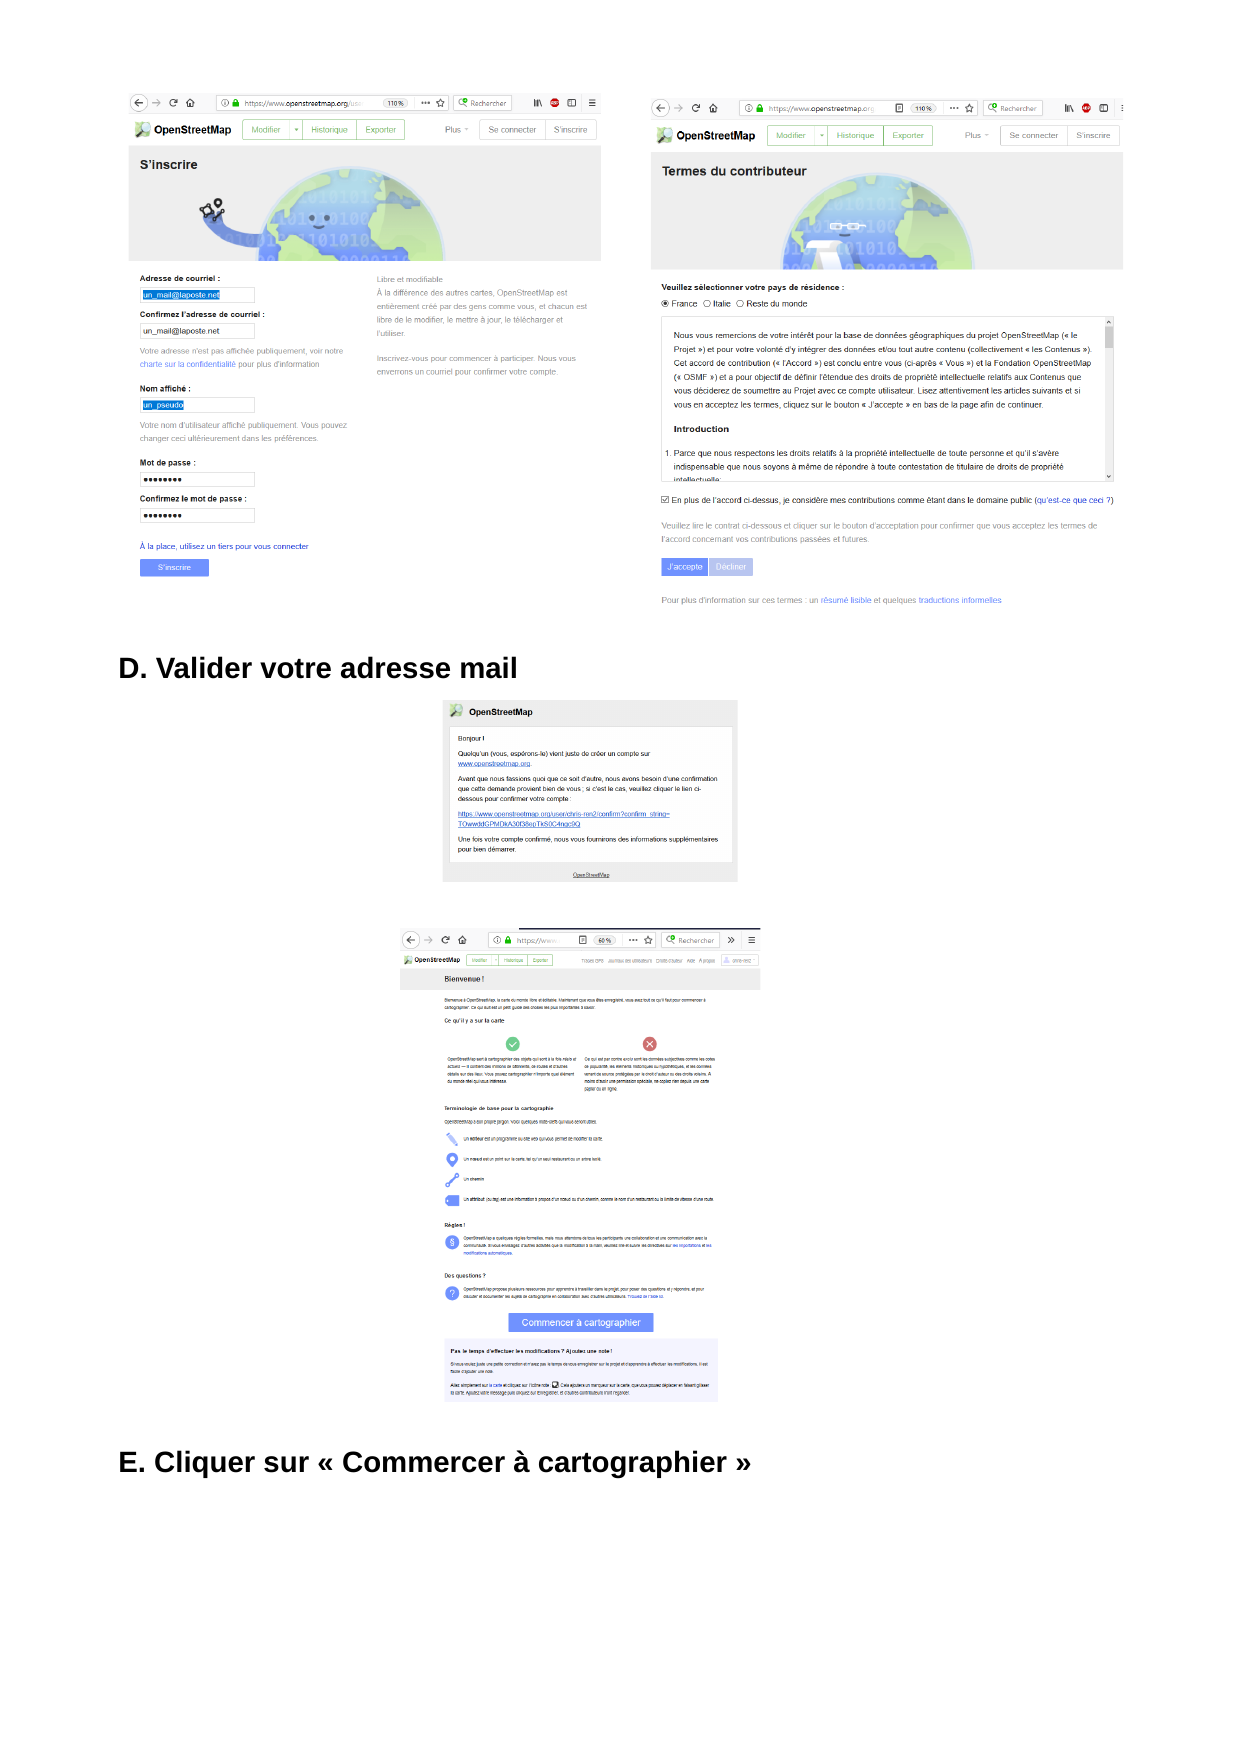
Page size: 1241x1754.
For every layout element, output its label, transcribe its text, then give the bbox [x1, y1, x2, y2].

subtitle E. Cliquer sur « Commercer à cartographier » [118, 1444, 1122, 1478]
picture [400, 928, 761, 1402]
subtitle D. Valider votre adresse mail [118, 651, 1122, 685]
picture [128, 93, 601, 580]
picture [442, 700, 738, 882]
picture [650, 98, 1124, 613]
